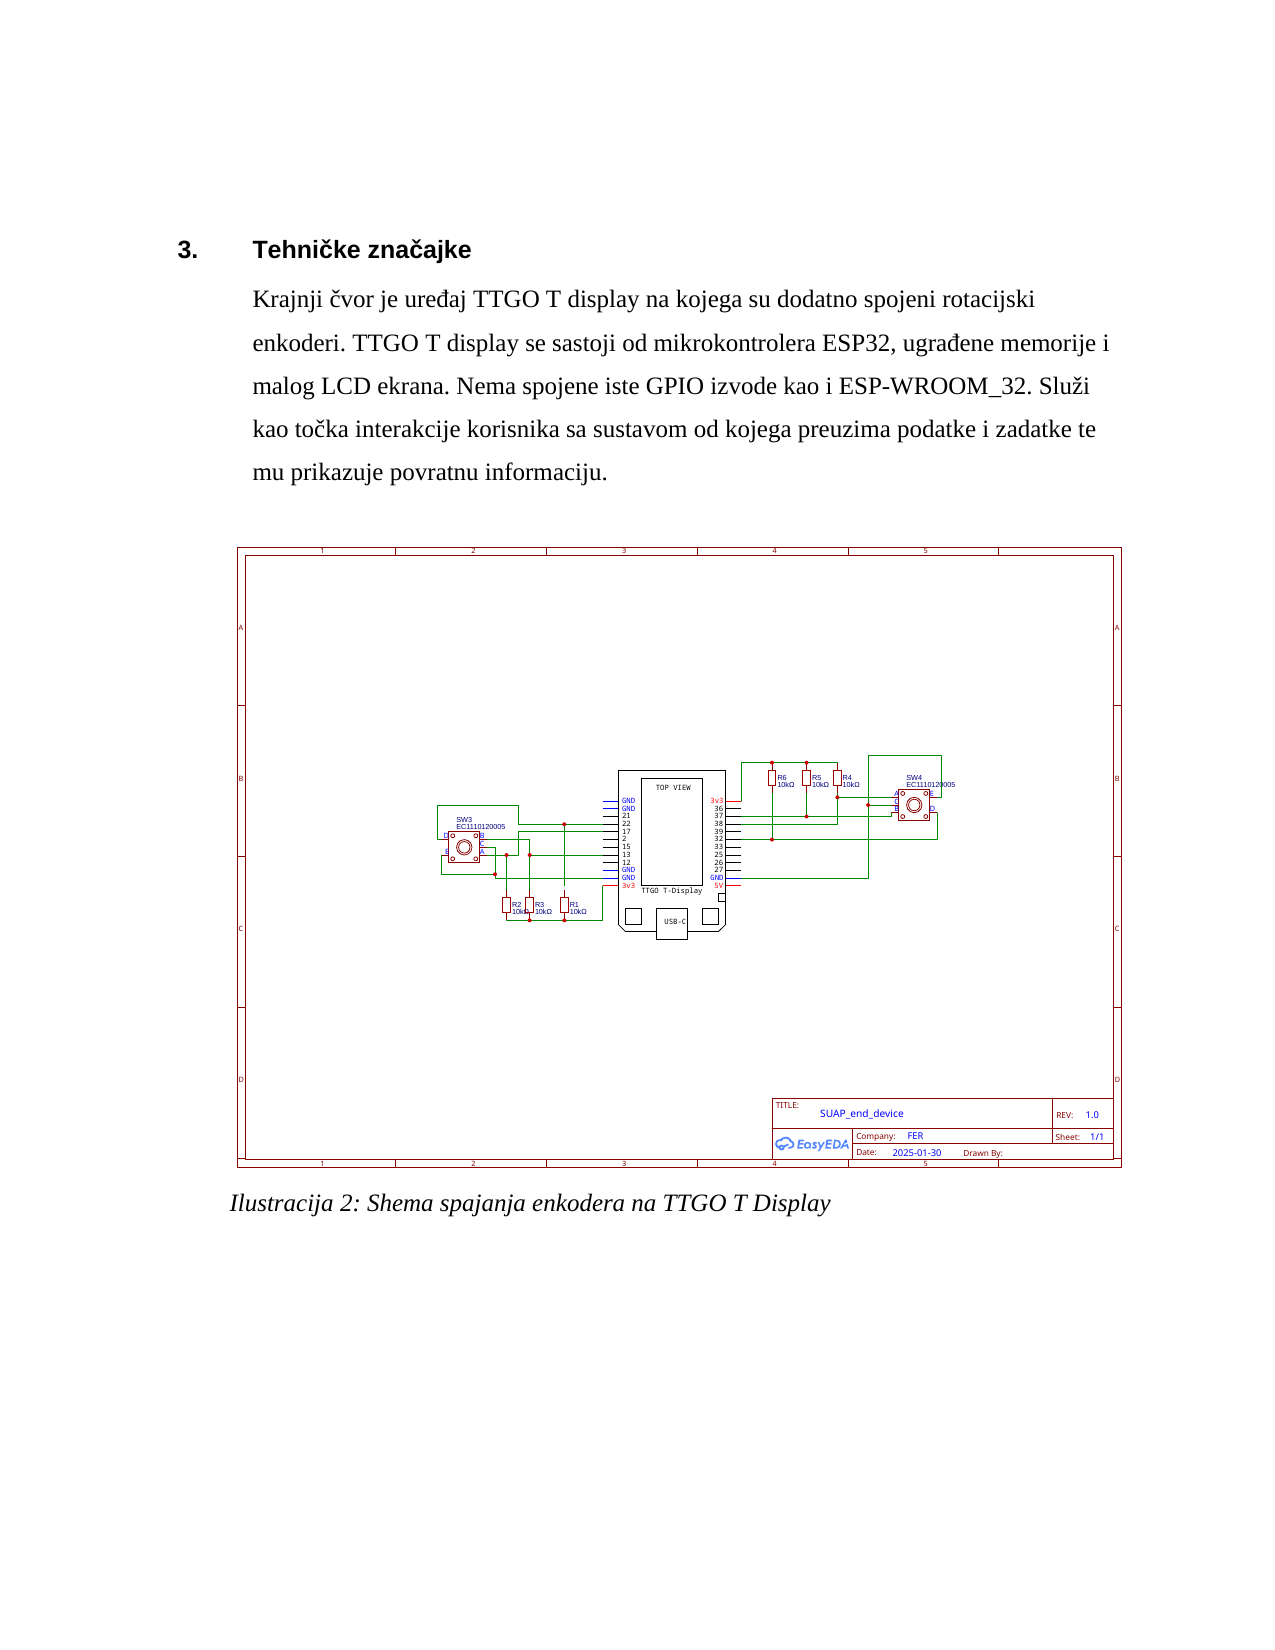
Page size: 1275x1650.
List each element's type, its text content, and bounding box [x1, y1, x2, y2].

text Ilustracija 2: Shema spajanja enkodera na TTGO T Display [229, 1176, 1129, 1217]
text Krajnji čvor je uređaj TTGO T display na kojega su dodatno spojeni rotacijski enkoderi. TTGO T display se sastoji od mikrokontrolera ESP32, ugrađene memorije i malog LCD ekrana. Nema spojene iste GPIO izvode kao i ESP-WROOM_32. Služi kao točka interakcije korisnika sa sustavom od kojega preuzima podatke i zadatke te mu prikazuje povratnu informaciju. [252, 284, 1127, 486]
subtitle Tehničke značajke [177, 235, 1127, 264]
